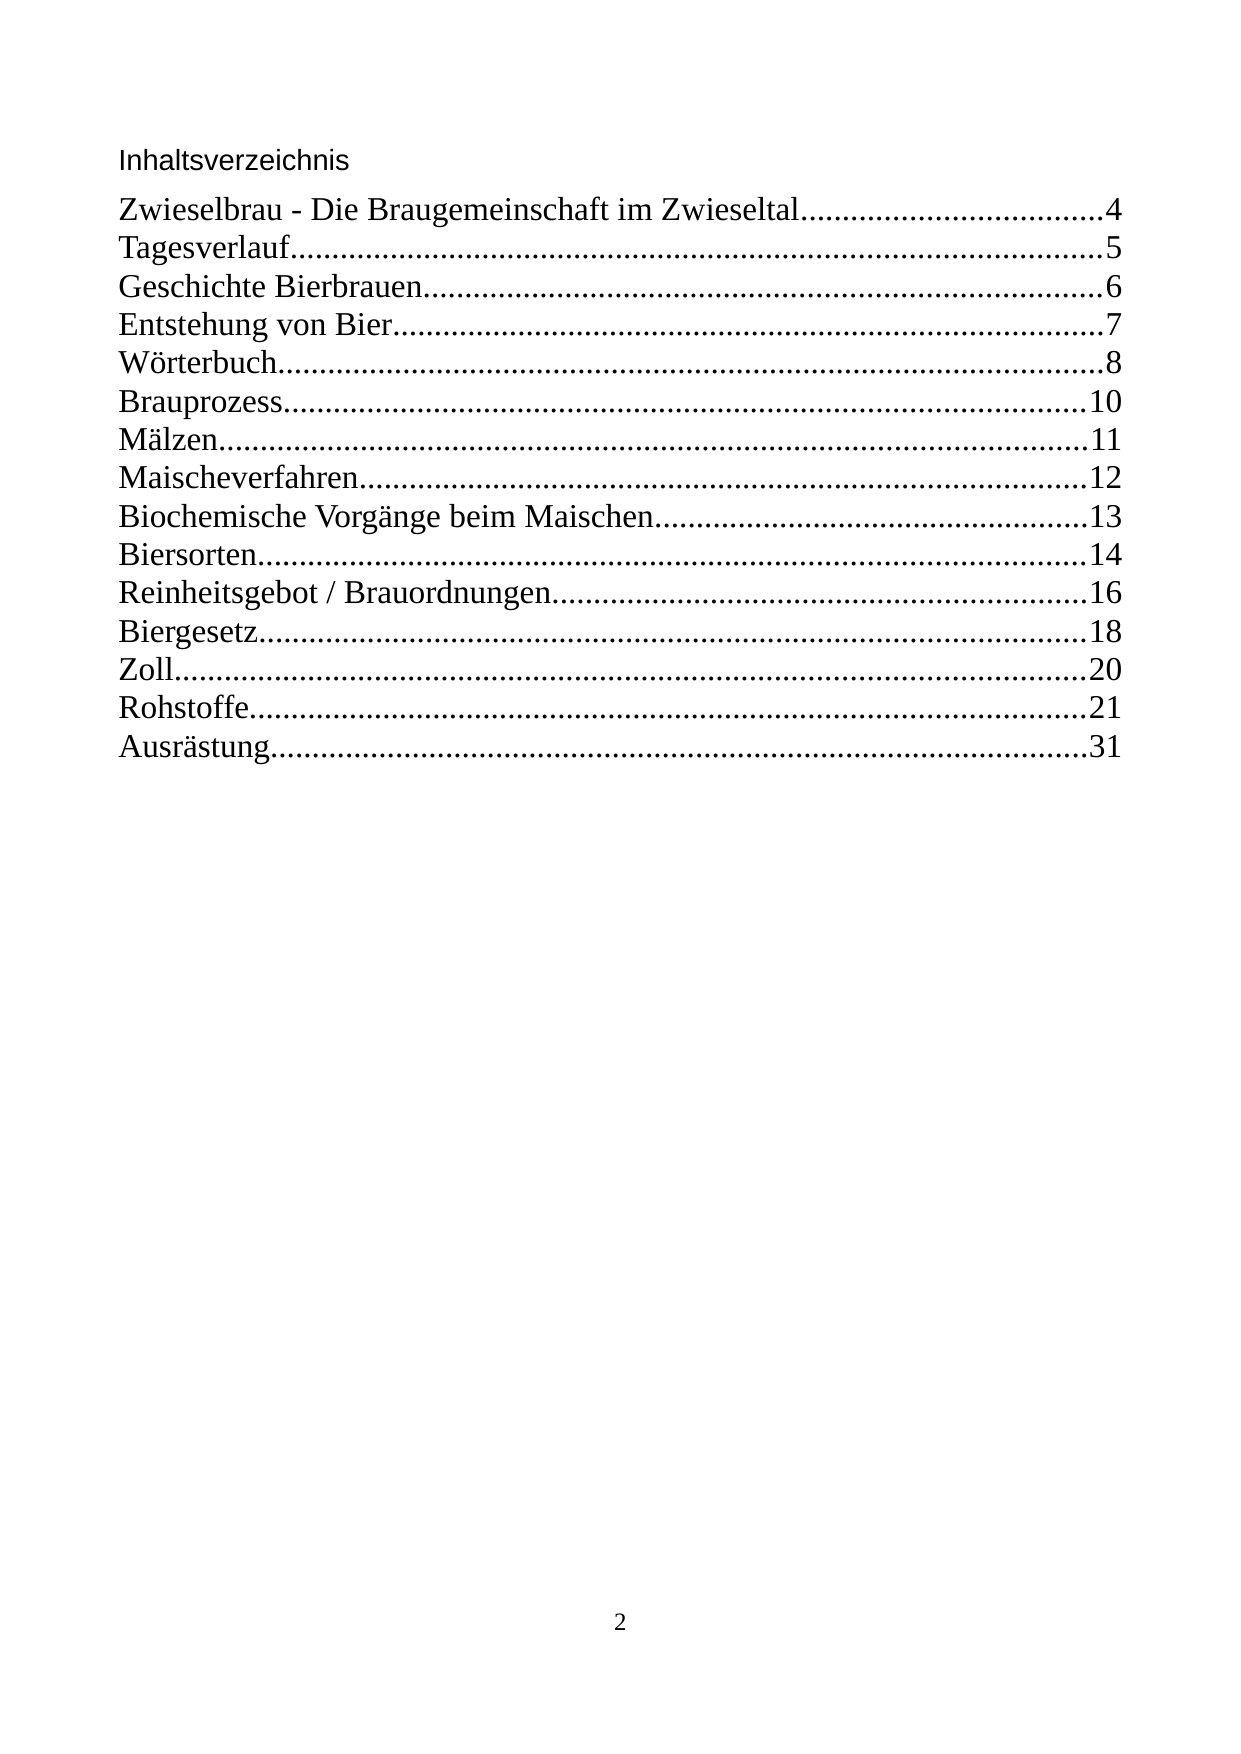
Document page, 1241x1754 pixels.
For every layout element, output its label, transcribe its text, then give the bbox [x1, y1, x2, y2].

text Geschichte Bierbrauen 6 [118, 266, 1122, 304]
text Zoll 20 [118, 649, 1122, 687]
text Biersorten 14 [118, 534, 1122, 572]
text Wörterbuch 8 [118, 342, 1122, 381]
text Tagesverlauf 5 [118, 227, 1122, 266]
text Biergesetz 18 [118, 611, 1122, 649]
text Entstehung von Bier 7 [118, 304, 1122, 342]
text Zwieselbrau - Die Braugemeinschaft im Zwieseltal 4 [118, 189, 1122, 227]
text Ausrästung 31 [118, 726, 1122, 764]
text Reinheitsgebot / Brauordnungen 16 [118, 572, 1122, 611]
text Biochemische Vorgänge beim Maischen 13 [118, 496, 1122, 534]
subtitle Inhaltsverzeichnis [118, 143, 1122, 177]
text Maischeverfahren 12 [118, 457, 1122, 496]
text Brauprozess 10 [118, 381, 1122, 419]
text Rohstoffe 21 [118, 687, 1122, 726]
text Mälzen 11 [118, 419, 1122, 457]
